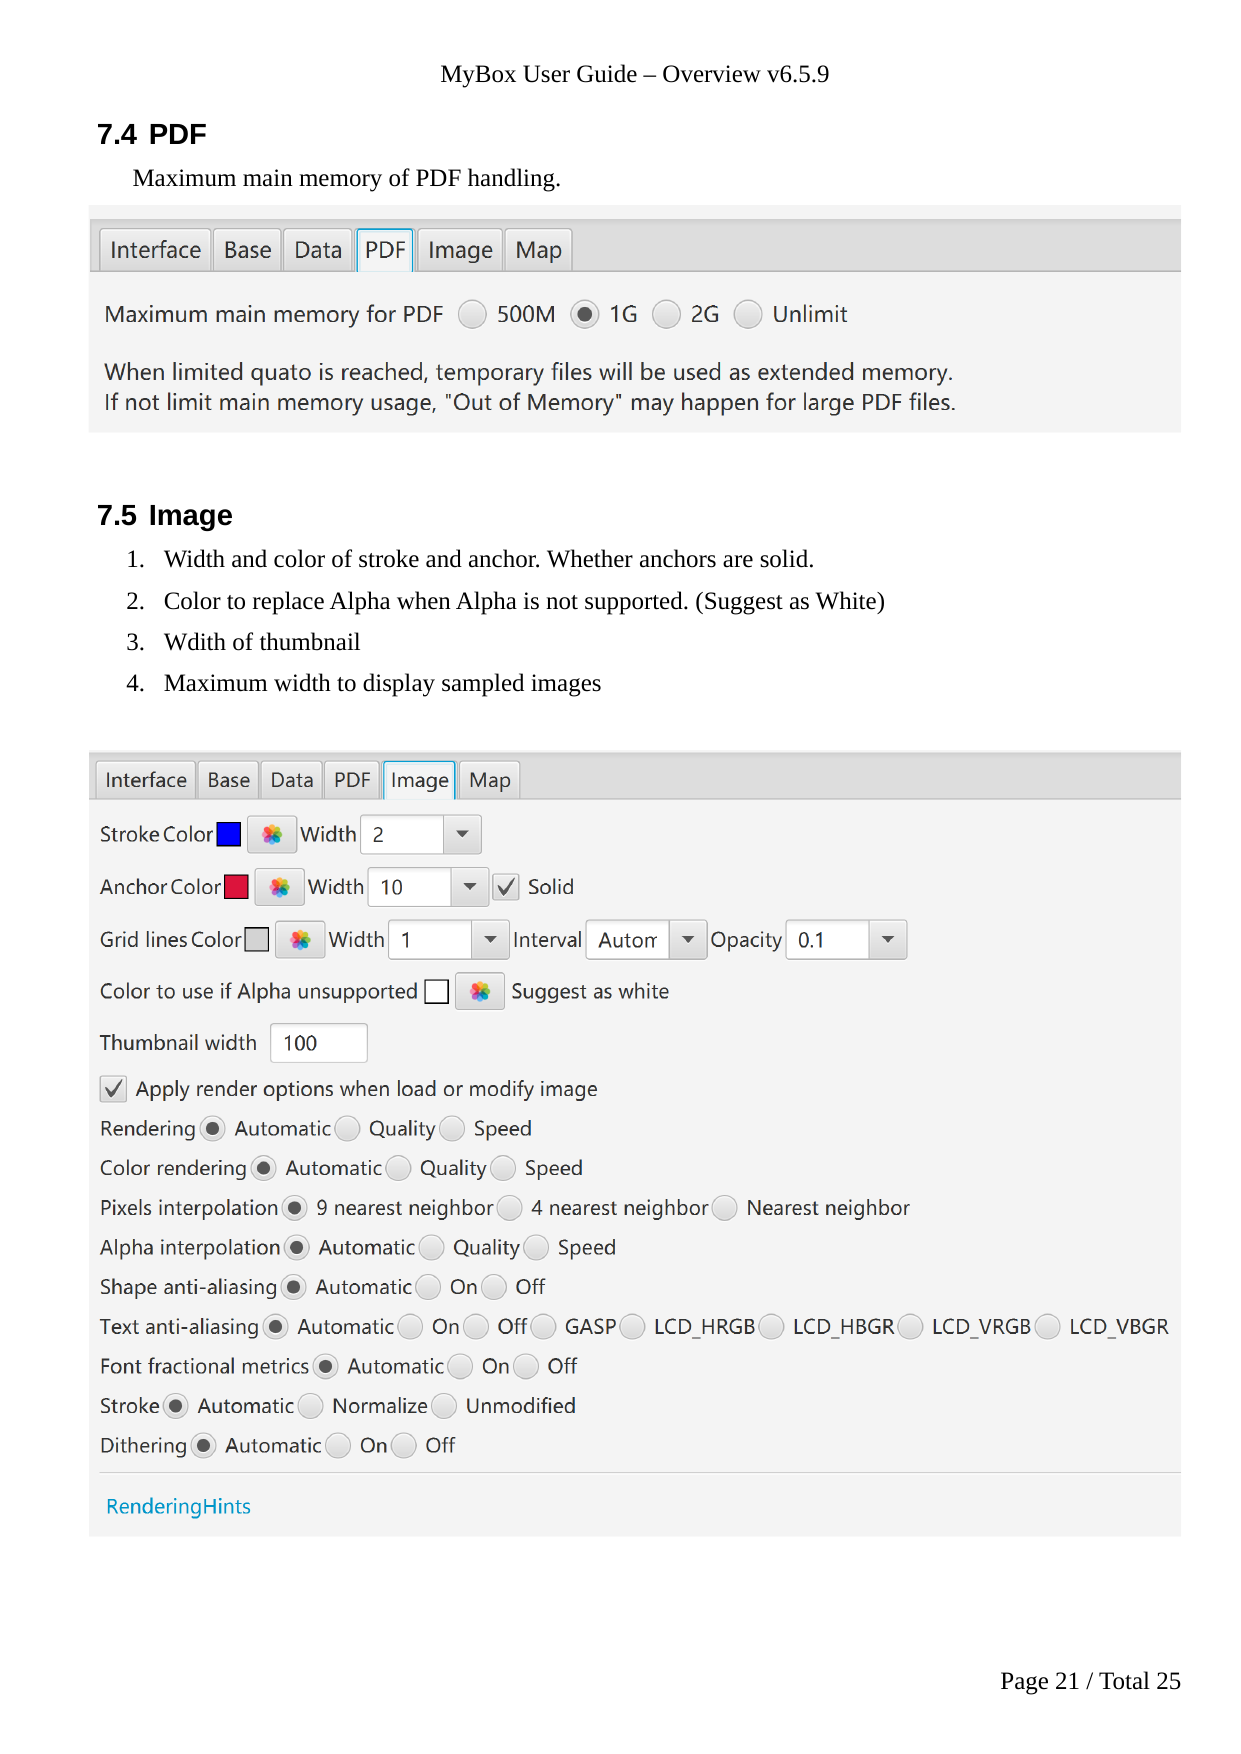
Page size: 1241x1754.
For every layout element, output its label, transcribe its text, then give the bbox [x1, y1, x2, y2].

subtitle PDF [88, 117, 1181, 151]
list Maximum width to display sampled images [126, 668, 1181, 697]
list Color to replace Alpha when Alpha is not supported. (Suggest as White) [126, 586, 1181, 614]
text Maximum main memory of PDF handling. [88, 163, 1181, 192]
picture [88, 750, 1182, 1537]
list Wdith of thumbnail [126, 627, 1181, 656]
picture [88, 204, 1182, 433]
list Width and color of stroke and anchor. Whether anchors are solid. [126, 544, 1181, 573]
subtitle Image [88, 498, 1181, 532]
